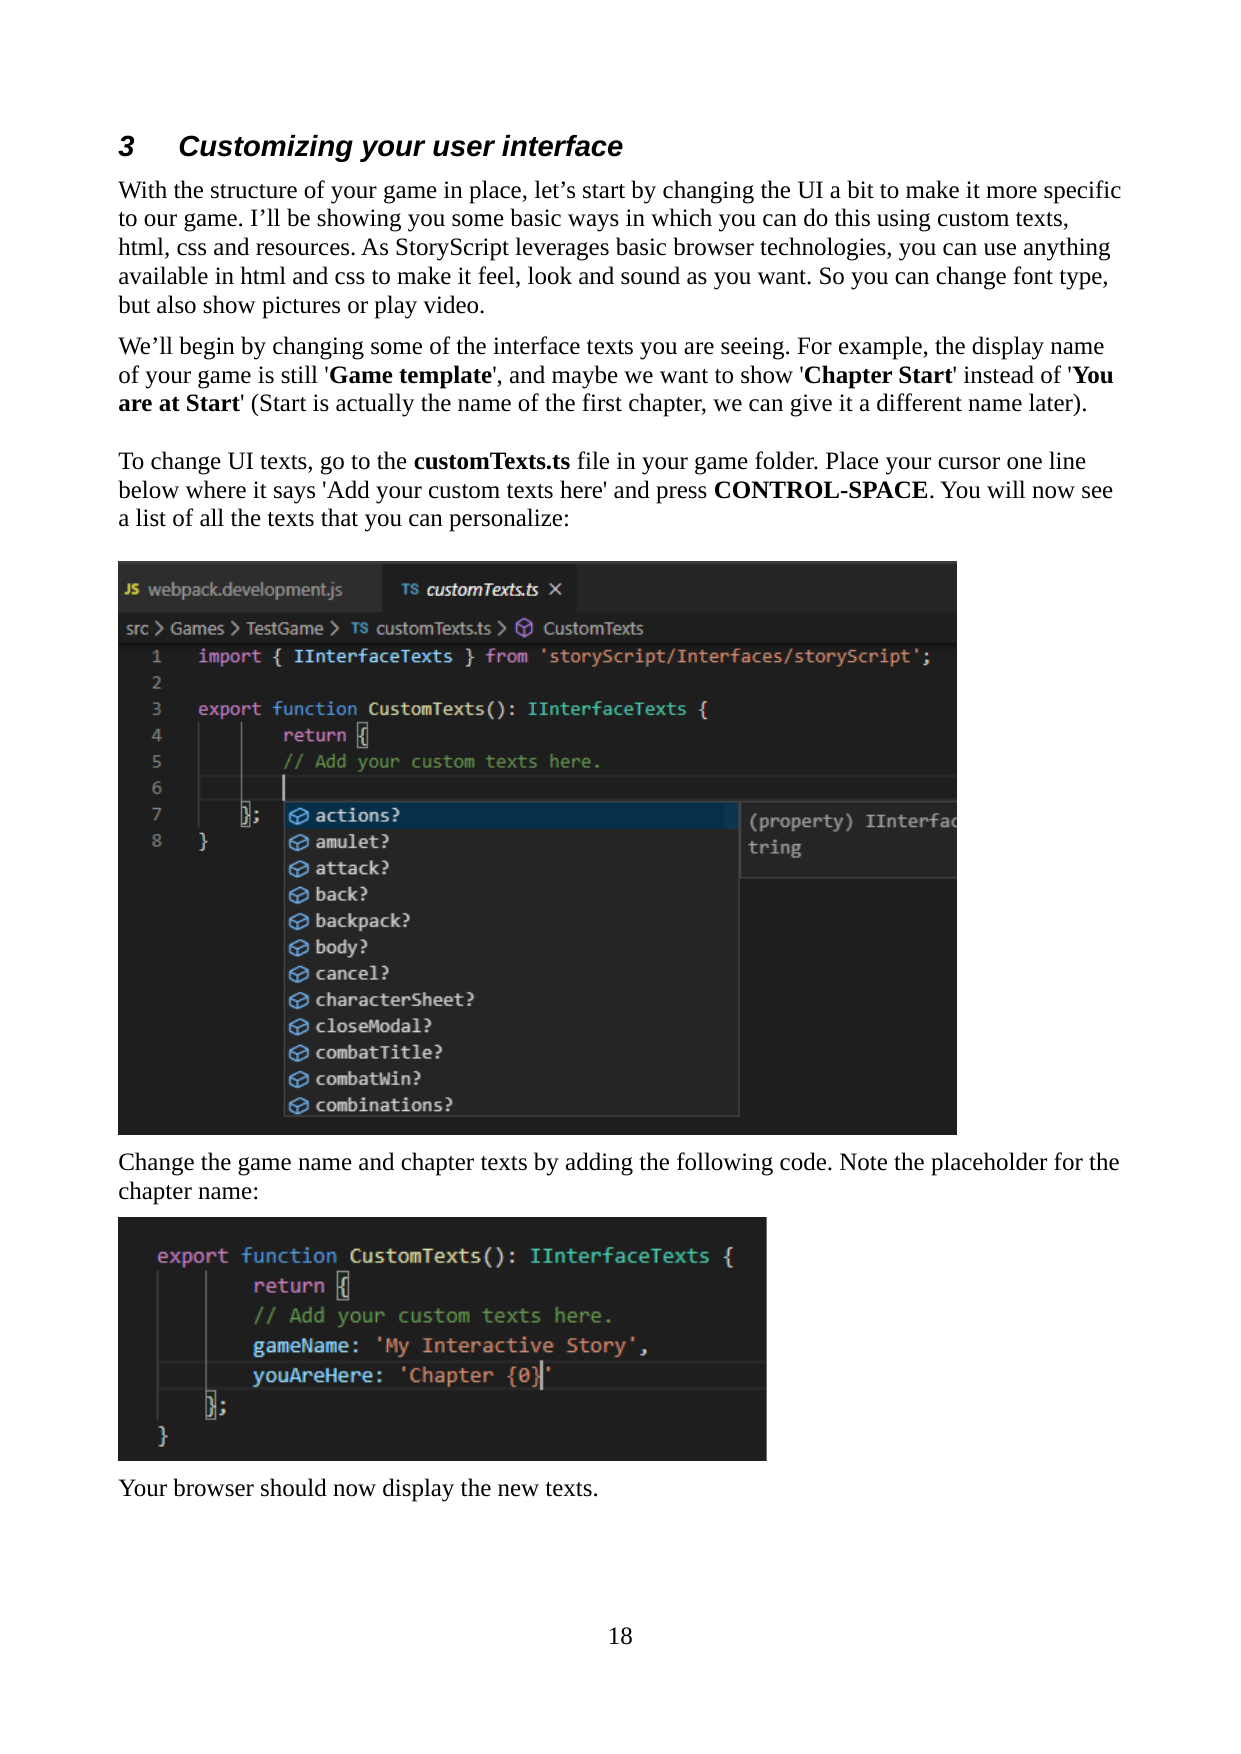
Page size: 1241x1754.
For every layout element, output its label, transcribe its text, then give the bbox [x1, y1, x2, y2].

text We’ll begin by changing some of the interface texts you are seeing. For example, the display name of your game is still 'Game template', and maybe we want to show 'Chapter Start' instead of 'You are at Start' (Start is actually the name of the first chapter, we can give it a different name later). [118, 331, 1122, 417]
subtitle Customizing your user interface [118, 129, 1122, 162]
text Change the game name and chapter texts by adding the following code. Note the placeholder for the chapter name: [118, 1147, 1122, 1204]
text Your browser should now display the new texts. [118, 1473, 1122, 1502]
text With the structure of your game in place, let’s start by changing the UI a bit to make it more specific to our game. I’ll be showing you some basic ways in which you can do this using custom texts, html, css and resources. As StoryScript leverages basic browser technologies, you can use anything available in html and css to make it feel, look and sound as you want. So you can change font type, but also show pictures or play video. [118, 175, 1122, 318]
text To change UI texts, go to the customTexts.ts file in your game folder. Place your cursor one line below where it says 'Add your custom texts here' and press CONTROL-SPACE. You will now see a list of all the texts that you can personalize: [118, 446, 1122, 532]
